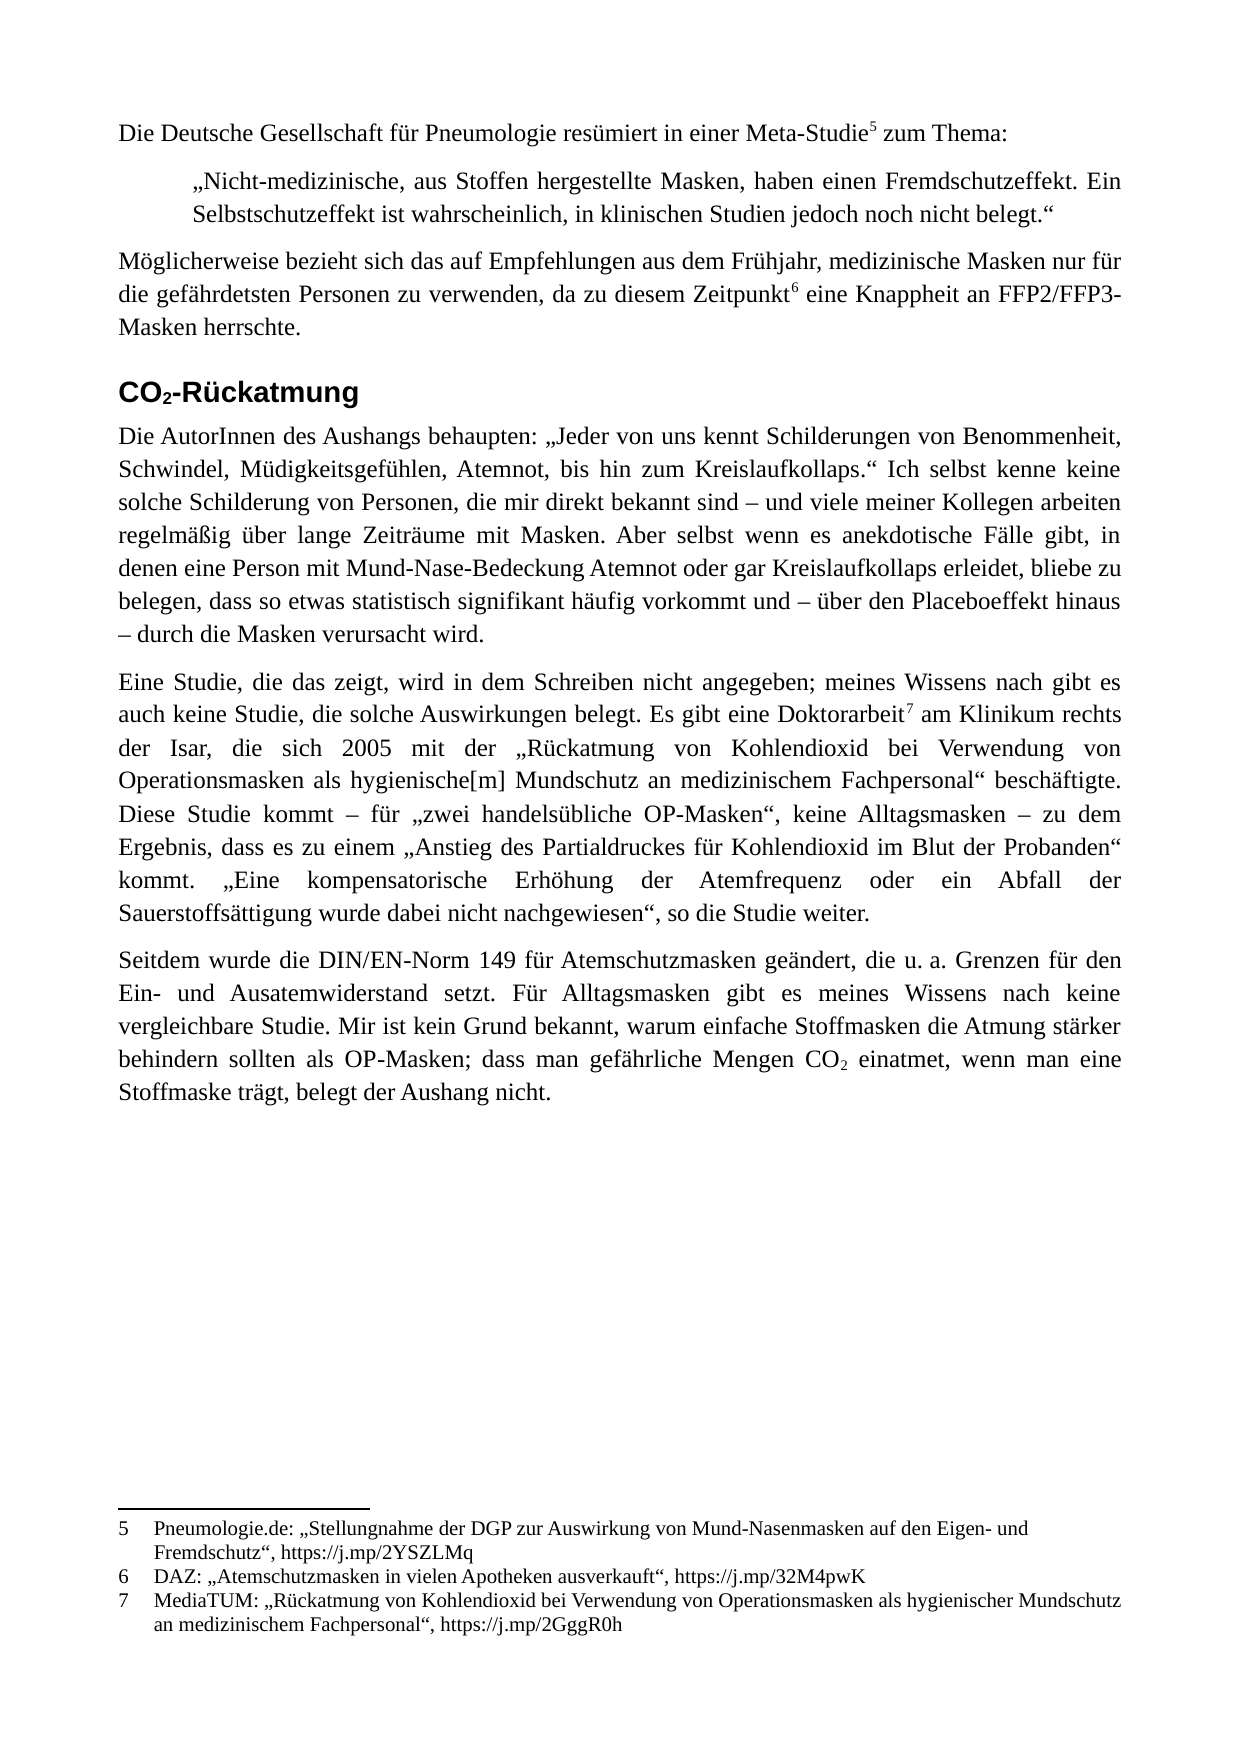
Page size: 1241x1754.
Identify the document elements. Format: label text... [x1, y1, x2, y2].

text Möglicherweise bezieht sich das auf Empfehlungen aus dem Frühjahr, medizinische Masken nur für die gefährdetsten Personen zu verwenden, da zu diesem Zeitpunkt eine Knappheit an FFP2/FFP3-Masken herrschte. [118, 246, 1122, 341]
subtitle CO2-Rückatmung [118, 374, 1122, 408]
text „Nicht-medizinische, aus Stoffen hergestellte Masken, haben einen Fremdschutzeffekt. Ein Selbstschutzeffekt ist wahrscheinlich, in klinischen Studien jedoch noch nicht belegt.“ [192, 166, 1122, 227]
text MediaTUM: „Rückatmung von Kohlendioxid bei Verwendung von Operationsmasken als hygienischer Mundschutz an medizinischem Fachpersonal“, https://j.mp/2GggR0h [118, 1588, 1122, 1636]
text DAZ: „Atemschutzmasken in vielen Apotheken ausverkauft“, https://j.mp/32M4pwK [118, 1564, 1122, 1588]
text Pneumologie.de: „Stellungnahme der DGP zur Auswirkung von Mund-Nasenmasken auf den Eigen- und Fremdschutz“, https://j.mp/2YSZLMq [118, 1516, 1122, 1564]
text Die Deutsche Gesellschaft für Pneumologie resümiert in einer Meta-Studie zum Thema: [118, 118, 1122, 147]
text Seitdem wurde die DIN/EN-Norm 149 für Atemschutzmasken geändert, die u. a. Grenzen für den Ein- und Ausatemwiderstand setzt. Für Alltagsmasken gibt es meines Wissens nach keine vergleichbare Studie. Mir ist kein Grund bekannt, warum einfache Stoffmasken die Atmung stärker behindern sollten als OP‑Masken; dass man gefährliche Mengen CO2 einatmet, wenn man eine Stoffmaske trägt, belegt der Aushang nicht. [118, 945, 1122, 1106]
text Eine Studie, die das zeigt, wird in dem Schreiben nicht angegeben; meines Wissens nach gibt es auch keine Studie, die solche Auswirkungen belegt. Es gibt eine Doktorarbeit am Klinikum rechts der Isar, die sich 2005 mit der „Rückatmung von Kohlendioxid bei Verwendung von Operationsmasken als hygienische[m] Mundschutz an medizinischem Fachpersonal“ beschäftigte. Diese Studie kommt – für „zwei handelsübliche OP-Masken“, keine Alltagsmasken – zu dem Ergebnis, dass es zu einem „Anstieg des Partialdruckes für Kohlendioxid im Blut der Probanden“ kommt. „Eine kompensatorische Erhöhung der Atemfrequenz oder ein Abfall der Sauerstoffsättigung wurde dabei nicht nachgewiesen“, so die Studie weiter. [118, 667, 1122, 926]
text Die AutorInnen des Aushangs behaupten: „Jeder von uns kennt Schilderungen von Benommenheit, Schwindel, Müdigkeitsgefühlen, Atemnot, bis hin zum Kreislaufkollaps.“ Ich selbst kenne keine solche Schilderung von Personen, die mir direkt bekannt sind – und viele meiner Kollegen arbeiten regelmäßig über lange Zeiträume mit Masken. Aber selbst wenn es anekdotische Fälle gibt, in denen eine Person mit Mund-Nase-Bedeckung Atemnot oder gar Kreislaufkollaps erleidet, bliebe zu belegen, dass so etwas statistisch signifikant häufig vorkommt und – über den Placeboeffekt hinaus – durch die Masken verursacht wird. [118, 421, 1122, 648]
